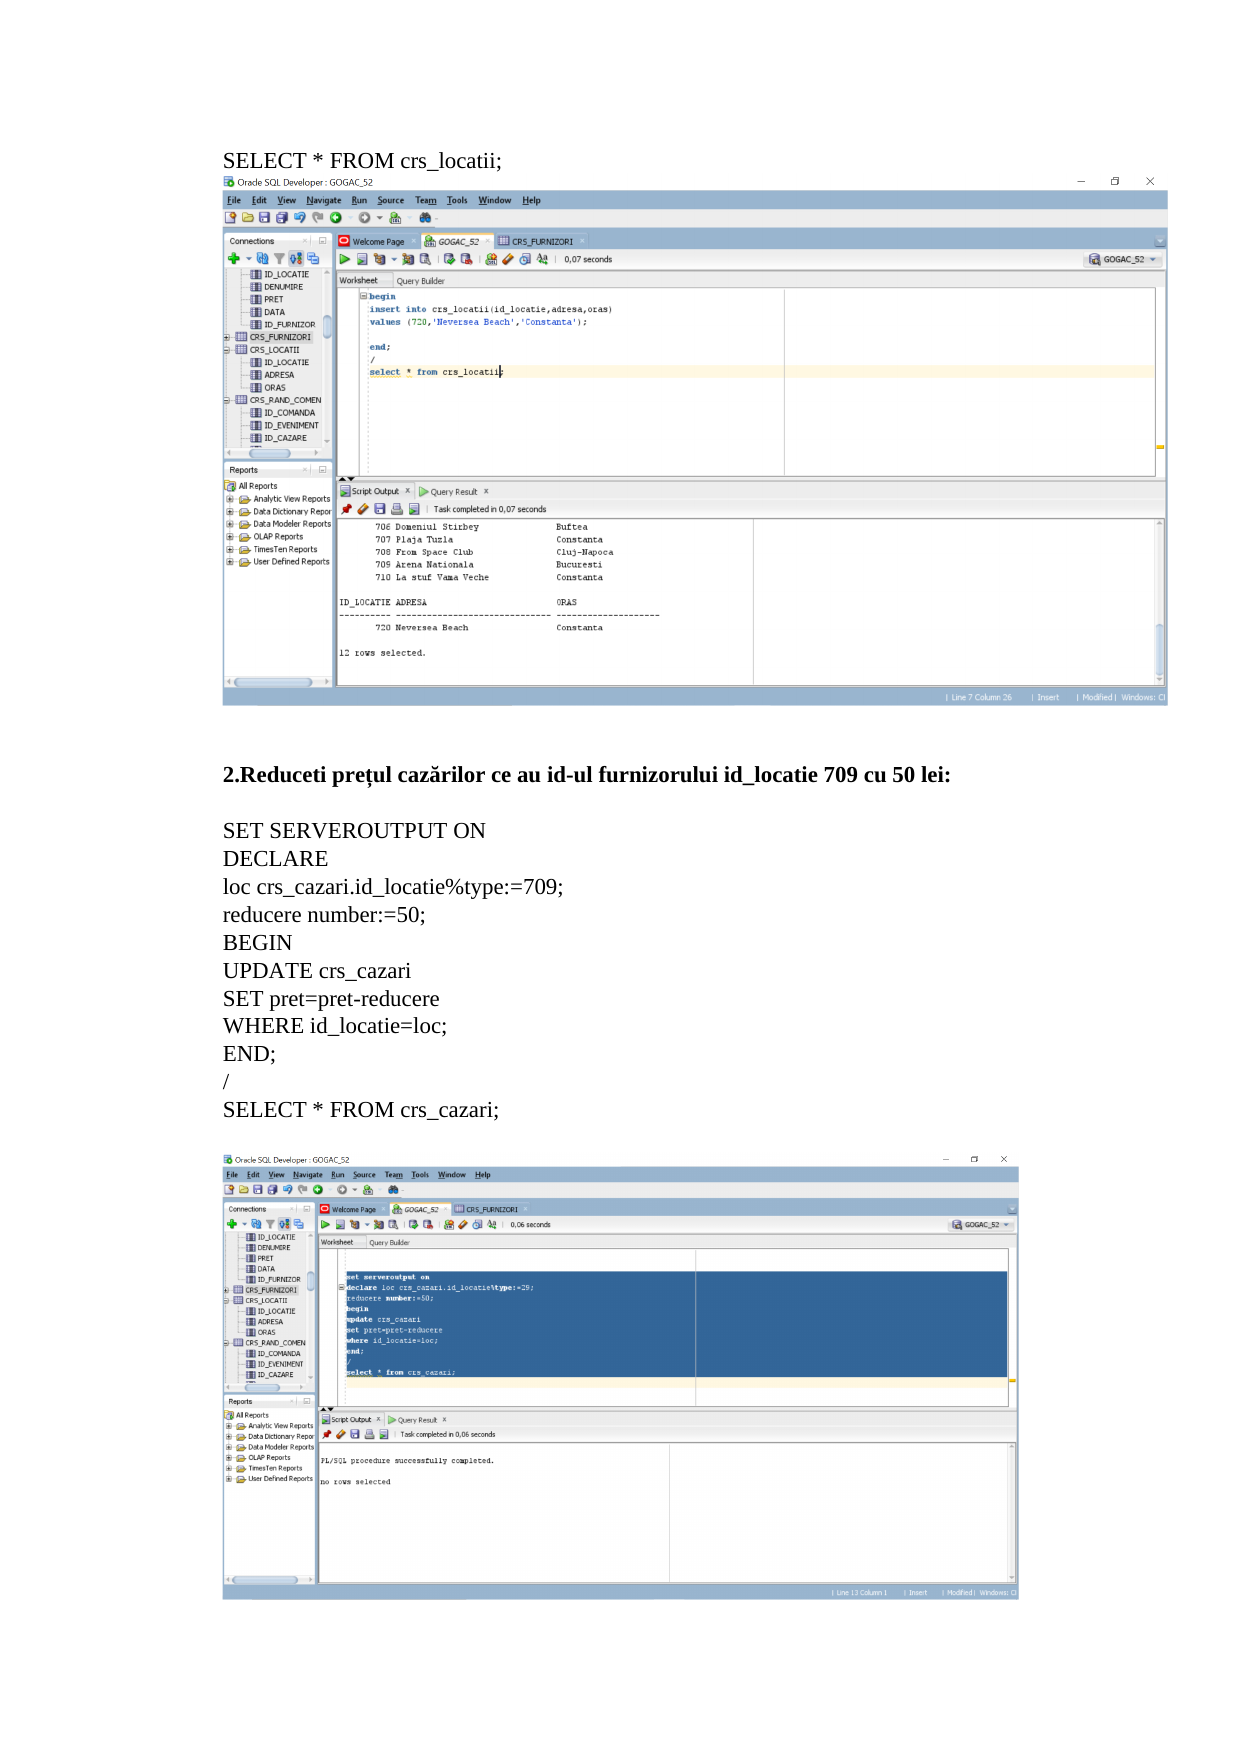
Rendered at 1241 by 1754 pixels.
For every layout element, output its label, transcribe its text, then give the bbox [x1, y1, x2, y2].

list SELECT * FROM crs_locatii; [223, 148, 1093, 173]
list UPDATE crs_cazari [223, 957, 1093, 983]
list 2.Reduceti prețul cazărilor ce au id-ul furnizorului id_locatie 709 cu 50 lei: [223, 761, 1093, 788]
list loc crs_cazari.id_locatie%type:=709; [223, 873, 1093, 899]
list SET pret=pret-reducere [223, 985, 1093, 1011]
list reducere number:=50; [223, 901, 1093, 927]
list WHERE id_locatie=loc; [223, 1013, 1093, 1039]
list SELECT * FROM crs_cazari; [223, 1096, 1093, 1123]
list SET SERVEROUTPUT ON [223, 817, 1093, 843]
list / [223, 1068, 1093, 1095]
list DECLARE [223, 845, 1093, 871]
list BEGIN [223, 929, 1093, 955]
list END; [223, 1041, 1093, 1067]
